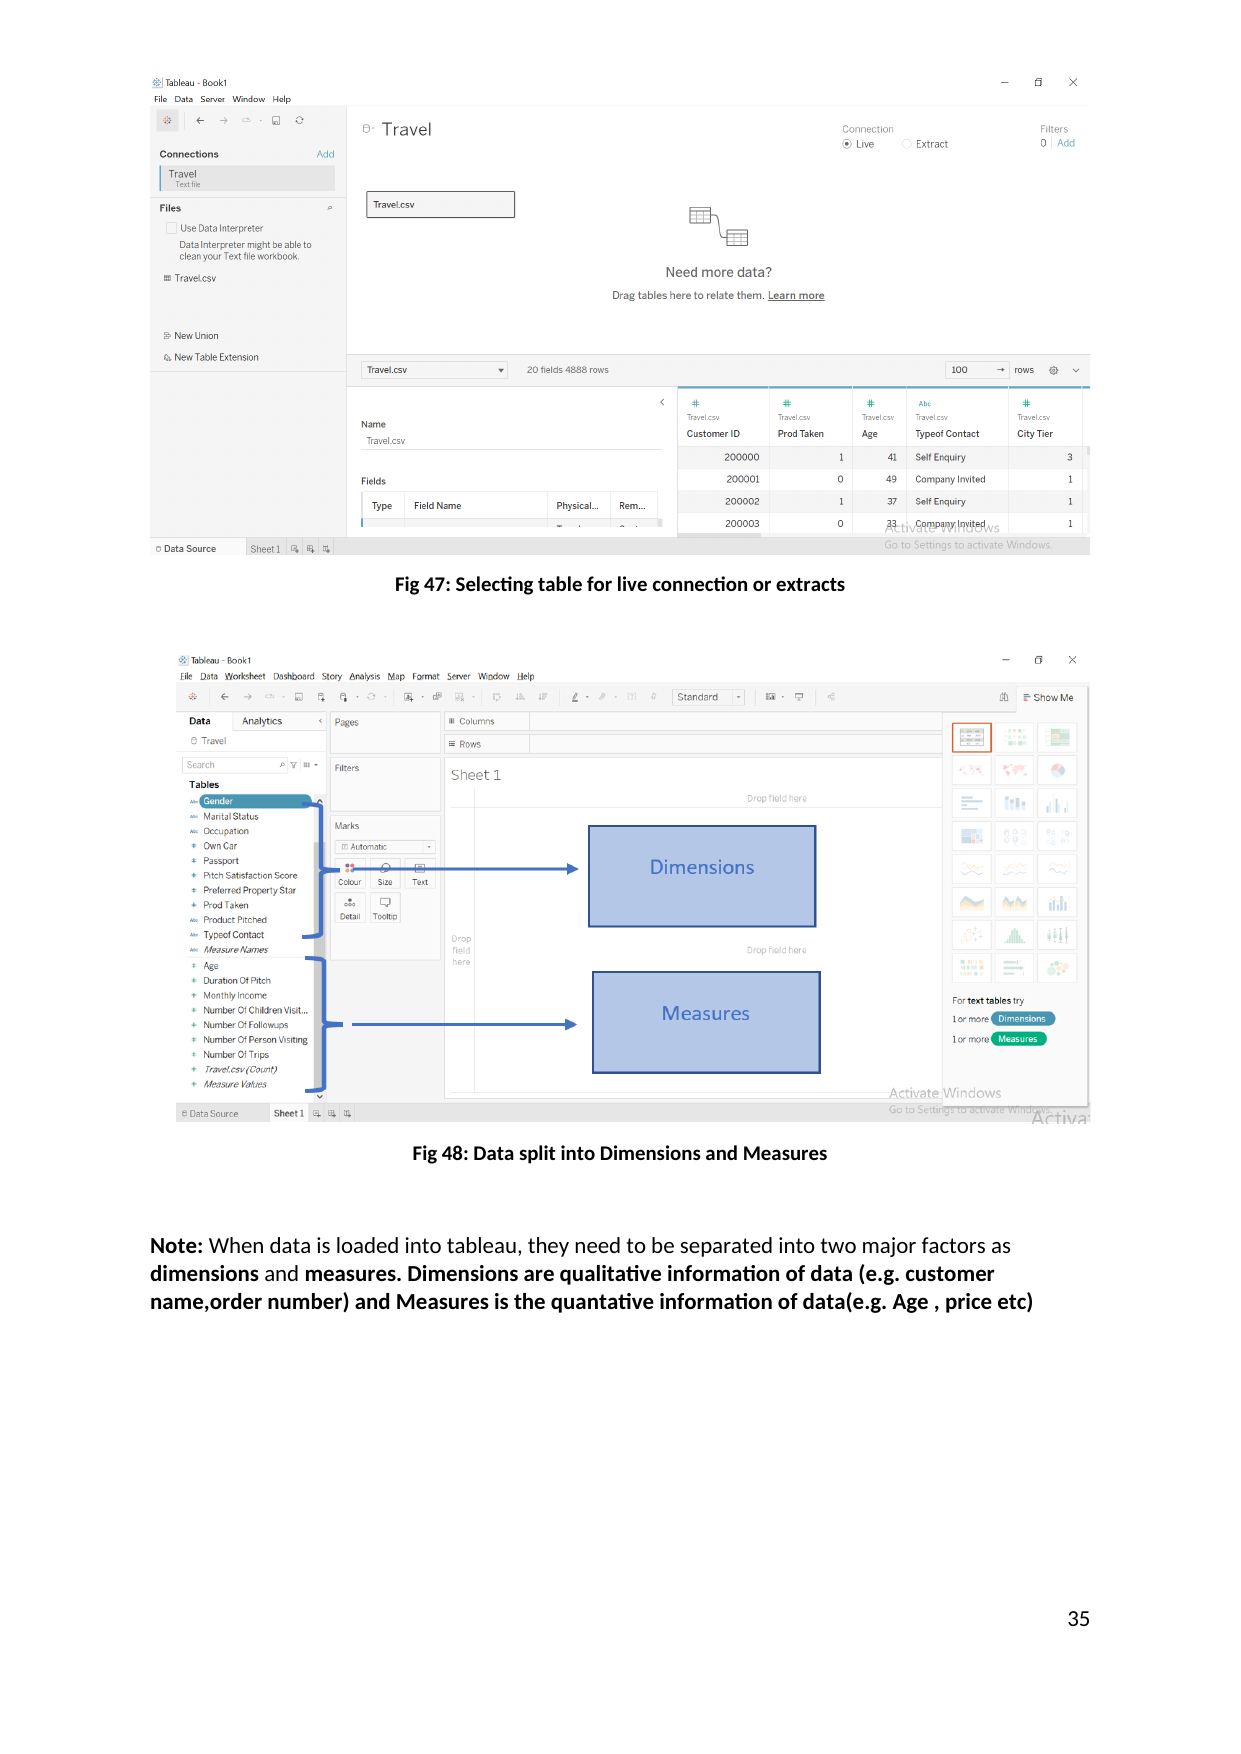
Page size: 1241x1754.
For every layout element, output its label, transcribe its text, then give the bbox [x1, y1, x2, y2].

text Fig 48: Data split into Dimensions and Measures [150, 1140, 1090, 1165]
text Note: When data is loaded into tableau, they need to be separated into two major factors as dimensions and measures. Dimensions are qualitative information of data (e.g. customer name,order number) and Measures is the quantative information of data(e.g. Age , price etc) [150, 1231, 1090, 1315]
text Fig 47: Selecting table for live connection or extracts [150, 572, 1090, 597]
